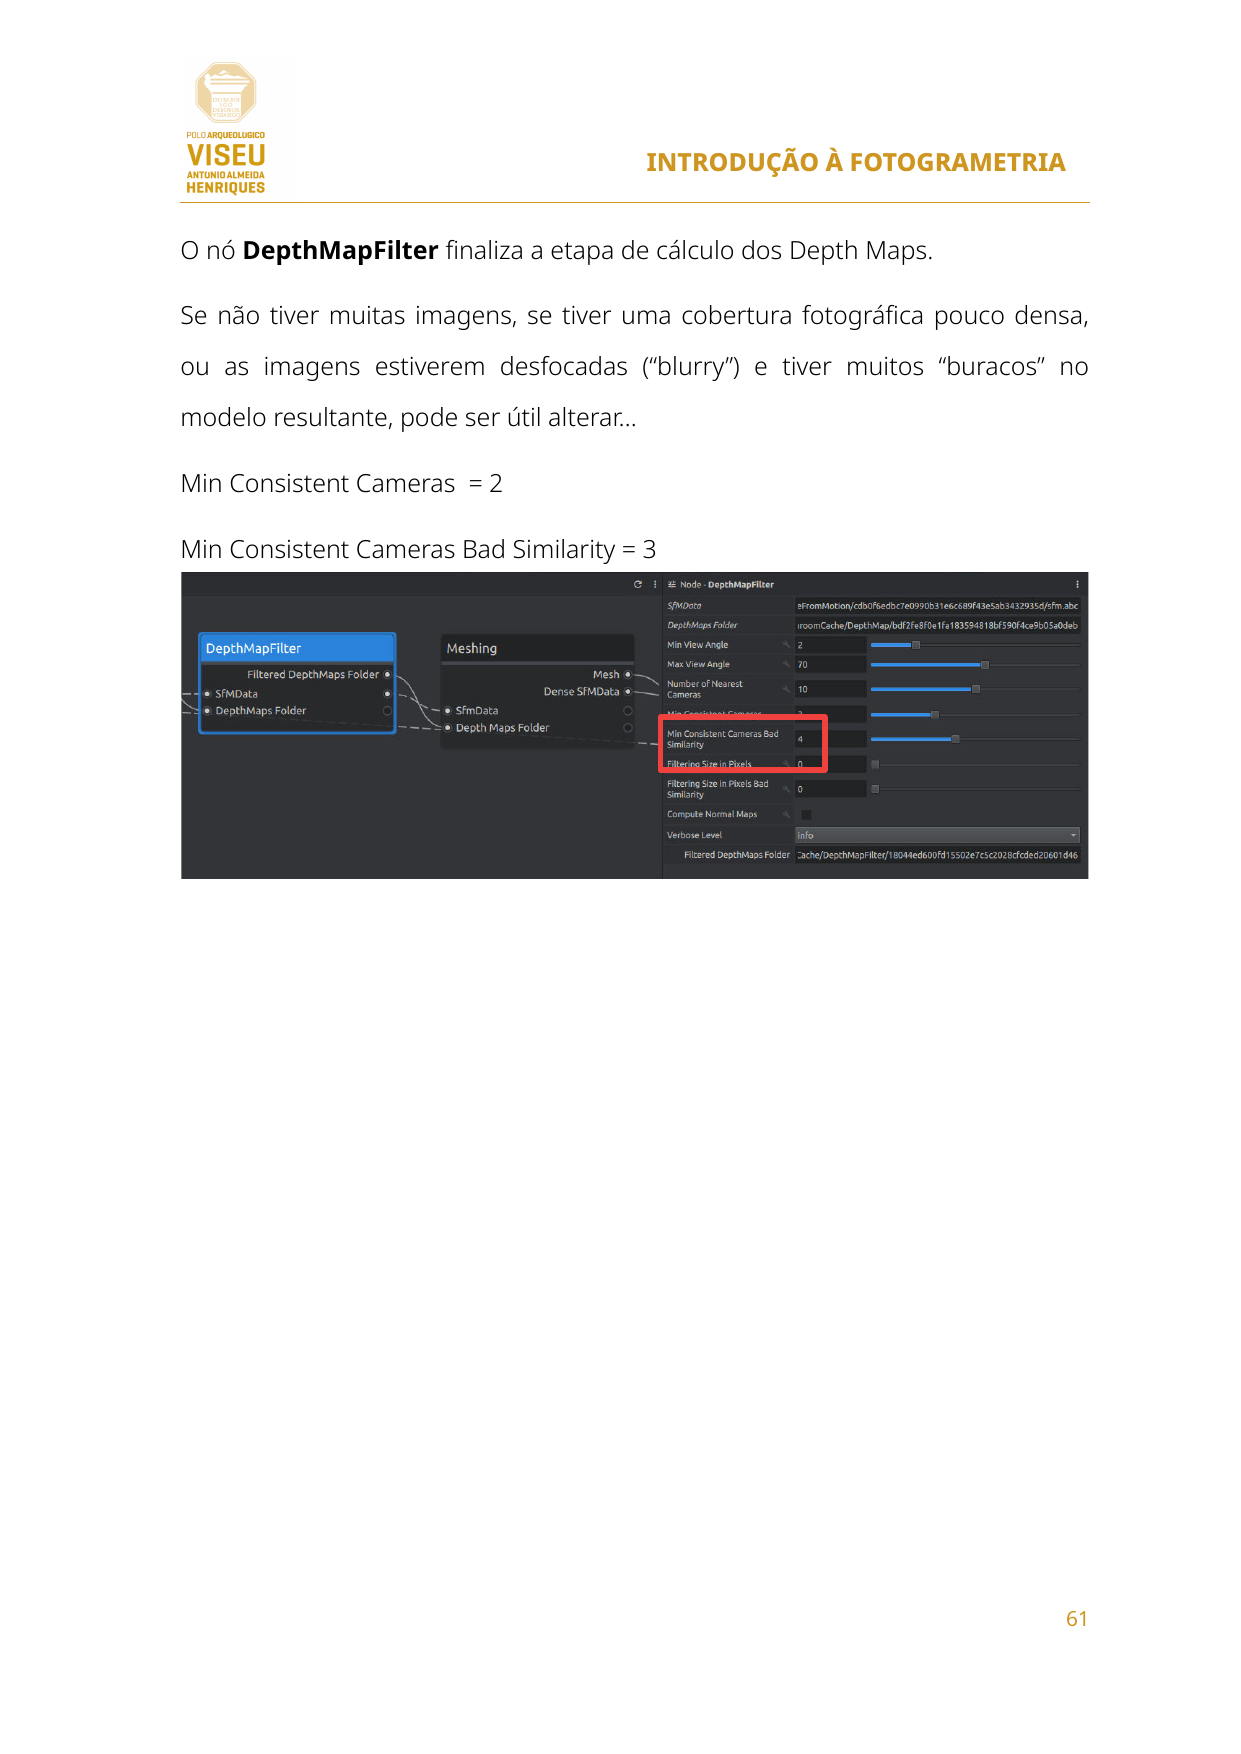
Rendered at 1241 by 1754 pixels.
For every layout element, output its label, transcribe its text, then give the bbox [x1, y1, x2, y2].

text Min Consistent Cameras = 2 [180, 466, 1090, 500]
picture [181, 572, 1089, 879]
text O nó DepthMapFilter finaliza a etapa de cálculo dos Depth Maps. [180, 232, 1090, 266]
text Min Consistent Cameras Bad Similarity = 3 [180, 531, 1090, 565]
text Se não tiver muitas imagens, se tiver uma cobertura fotográfica pouco densa, ou as imagens estiverem desfocadas (“blurry”) e tiver muitos “buracos” no modelo resultante, pode ser útil alterar… [180, 298, 1090, 434]
picture [184, 54, 300, 202]
